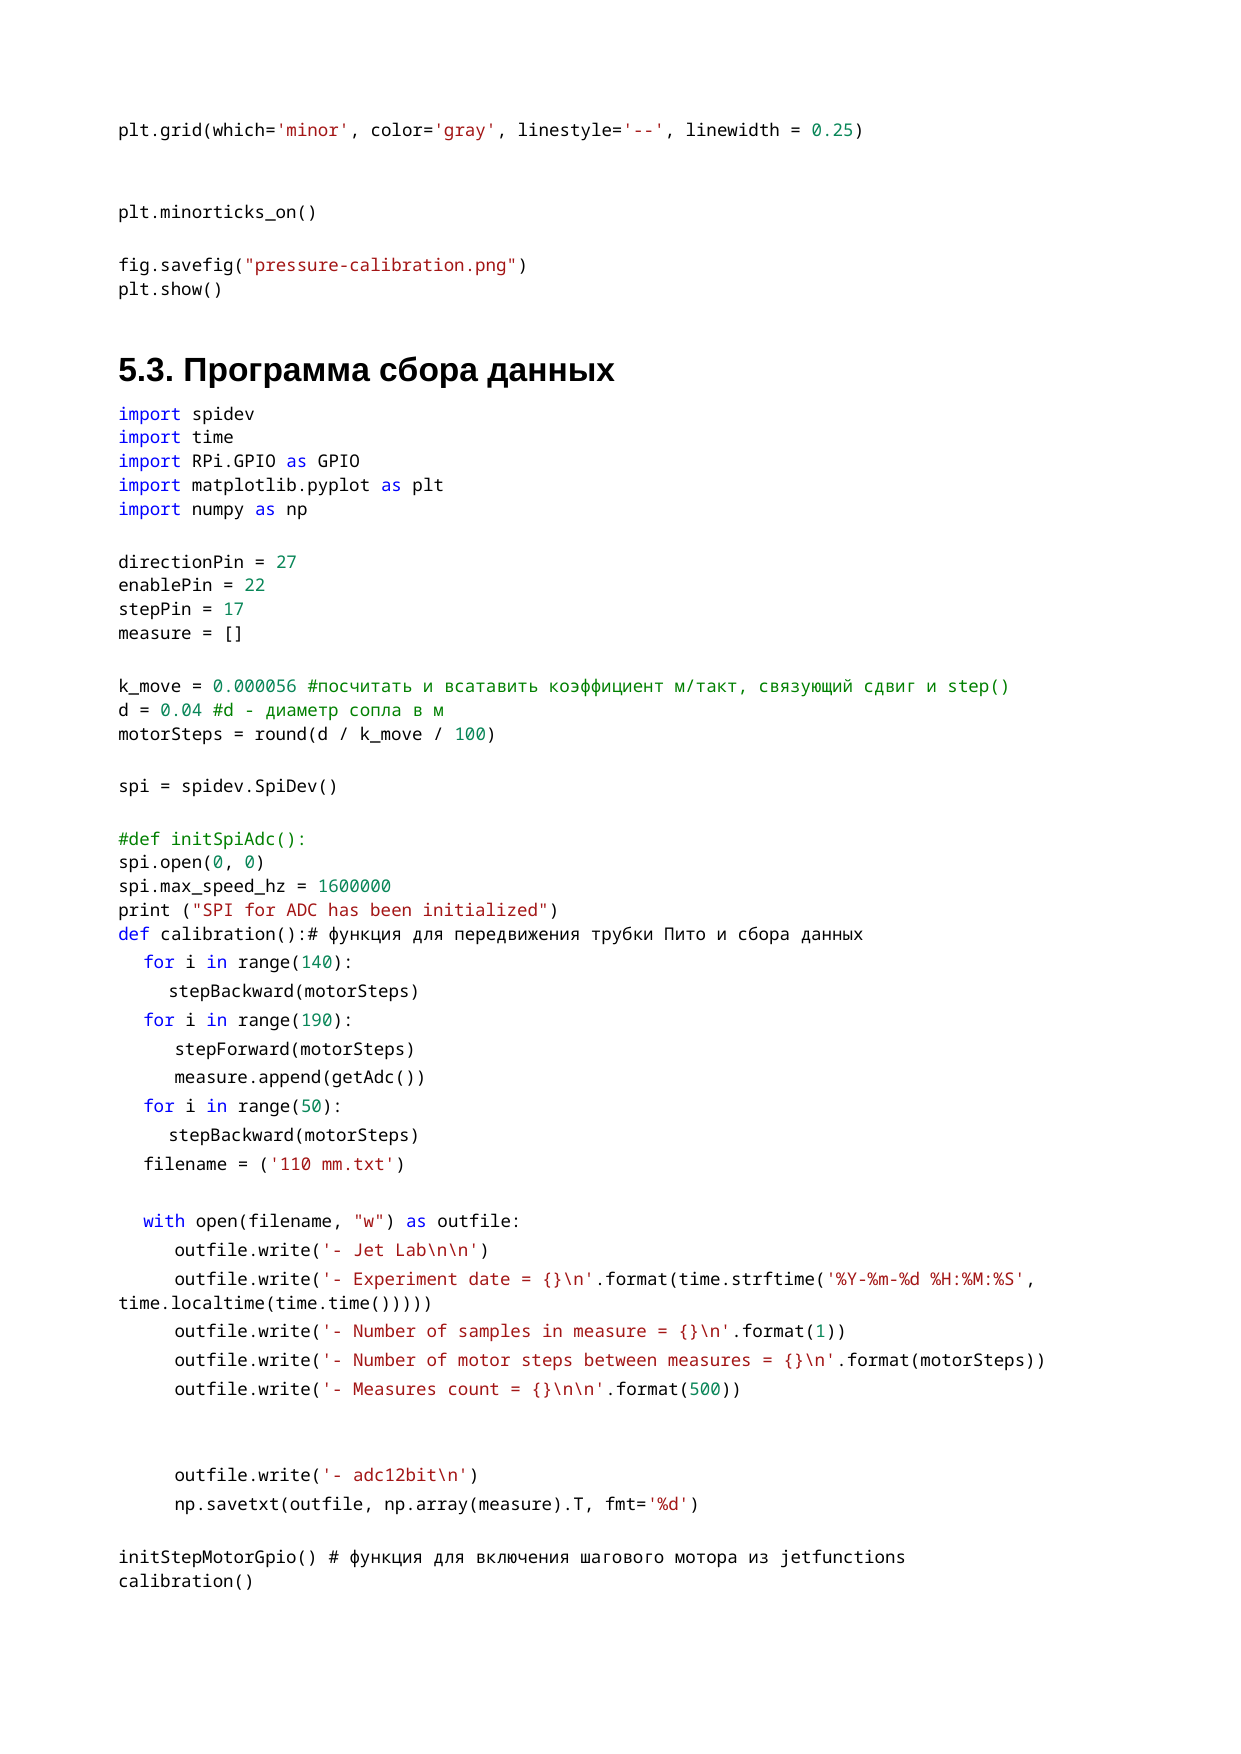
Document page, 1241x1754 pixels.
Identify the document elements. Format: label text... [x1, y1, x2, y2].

text np.savetxt(outfile, np.array(measure).T, fmt='%d') [118, 1487, 1122, 1516]
text spi.open(0, 0) [118, 850, 1122, 874]
text plt.show() [118, 277, 1122, 301]
text with open(filename, "w") as outfile: [118, 1204, 1122, 1233]
text outfile.write('- Measures count = {}\n\n'.format(500)) [118, 1372, 1122, 1401]
text d = 0.04 #d - диаметр сопла в м [118, 697, 1122, 721]
text measure.append(getAdc()) [118, 1061, 1122, 1089]
text stepPin = 17 [118, 597, 1122, 621]
text import numpy as np [118, 497, 1122, 521]
text motorSteps = round(d / k_move / 100) [118, 721, 1122, 745]
text for i in range(140): [118, 946, 1122, 974]
text for i in range(190): [118, 1003, 1122, 1032]
text stepBackward(motorSteps) [118, 974, 1122, 1003]
text k_move = 0.000056 #посчитать и всатавить коэффициент м/такт, связующий сдвиг и step() [118, 673, 1122, 697]
text calibration() [118, 1568, 1122, 1592]
text directionPin = 27 [118, 549, 1122, 573]
text print ("SPI for ADC has been initialized") [118, 898, 1122, 922]
subtitle 5.3. Программа сбора данных [118, 350, 1122, 389]
text initStepMotorGpio() # функция для включения шагового мотора из jetfunctions [118, 1544, 1122, 1568]
text fig.savefig("pressure-calibration.png") [118, 253, 1122, 277]
text enablePin = 22 [118, 573, 1122, 597]
text outfile.write('- Number of samples in measure = {}\n'.format(1)) [118, 1314, 1122, 1343]
text outfile.write('- adc12bit\n') [118, 1458, 1122, 1487]
text #def initSpiAdc(): [118, 826, 1122, 850]
text filename = ('110 mm.txt') [118, 1147, 1122, 1176]
text plt.grid(which='minor', color='gray', linestyle='--', linewidth = 0.25) [118, 118, 1122, 142]
text outfile.write('- Experiment date = {}\n'.format(time.strftime('%Y-%m-%d %H:%M:%S', time.localtime(time.time())))) [118, 1262, 1122, 1314]
text outfile.write('- Jet Lab\n\n') [118, 1233, 1122, 1262]
text stepForward(motorSteps) [118, 1032, 1122, 1061]
text import matplotlib.pyplot as plt [118, 473, 1122, 497]
text measure = [] [118, 621, 1122, 645]
text import spidev [118, 401, 1122, 425]
text import time [118, 425, 1122, 449]
text spi = spidev.SpiDev() [118, 774, 1122, 798]
text plt.minorticks_on() [118, 200, 1122, 224]
text stepBackward(motorSteps) [118, 1118, 1122, 1147]
text outfile.write('- Number of motor steps between measures = {}\n'.format(motorSteps)) [118, 1343, 1122, 1372]
text import RPi.GPIO as GPIO [118, 449, 1122, 473]
text for i in range(50): [118, 1089, 1122, 1118]
text spi.max_speed_hz = 1600000 [118, 874, 1122, 898]
text def calibration():# функция для передвижения трубки Пито и сбора данных [118, 922, 1122, 946]
